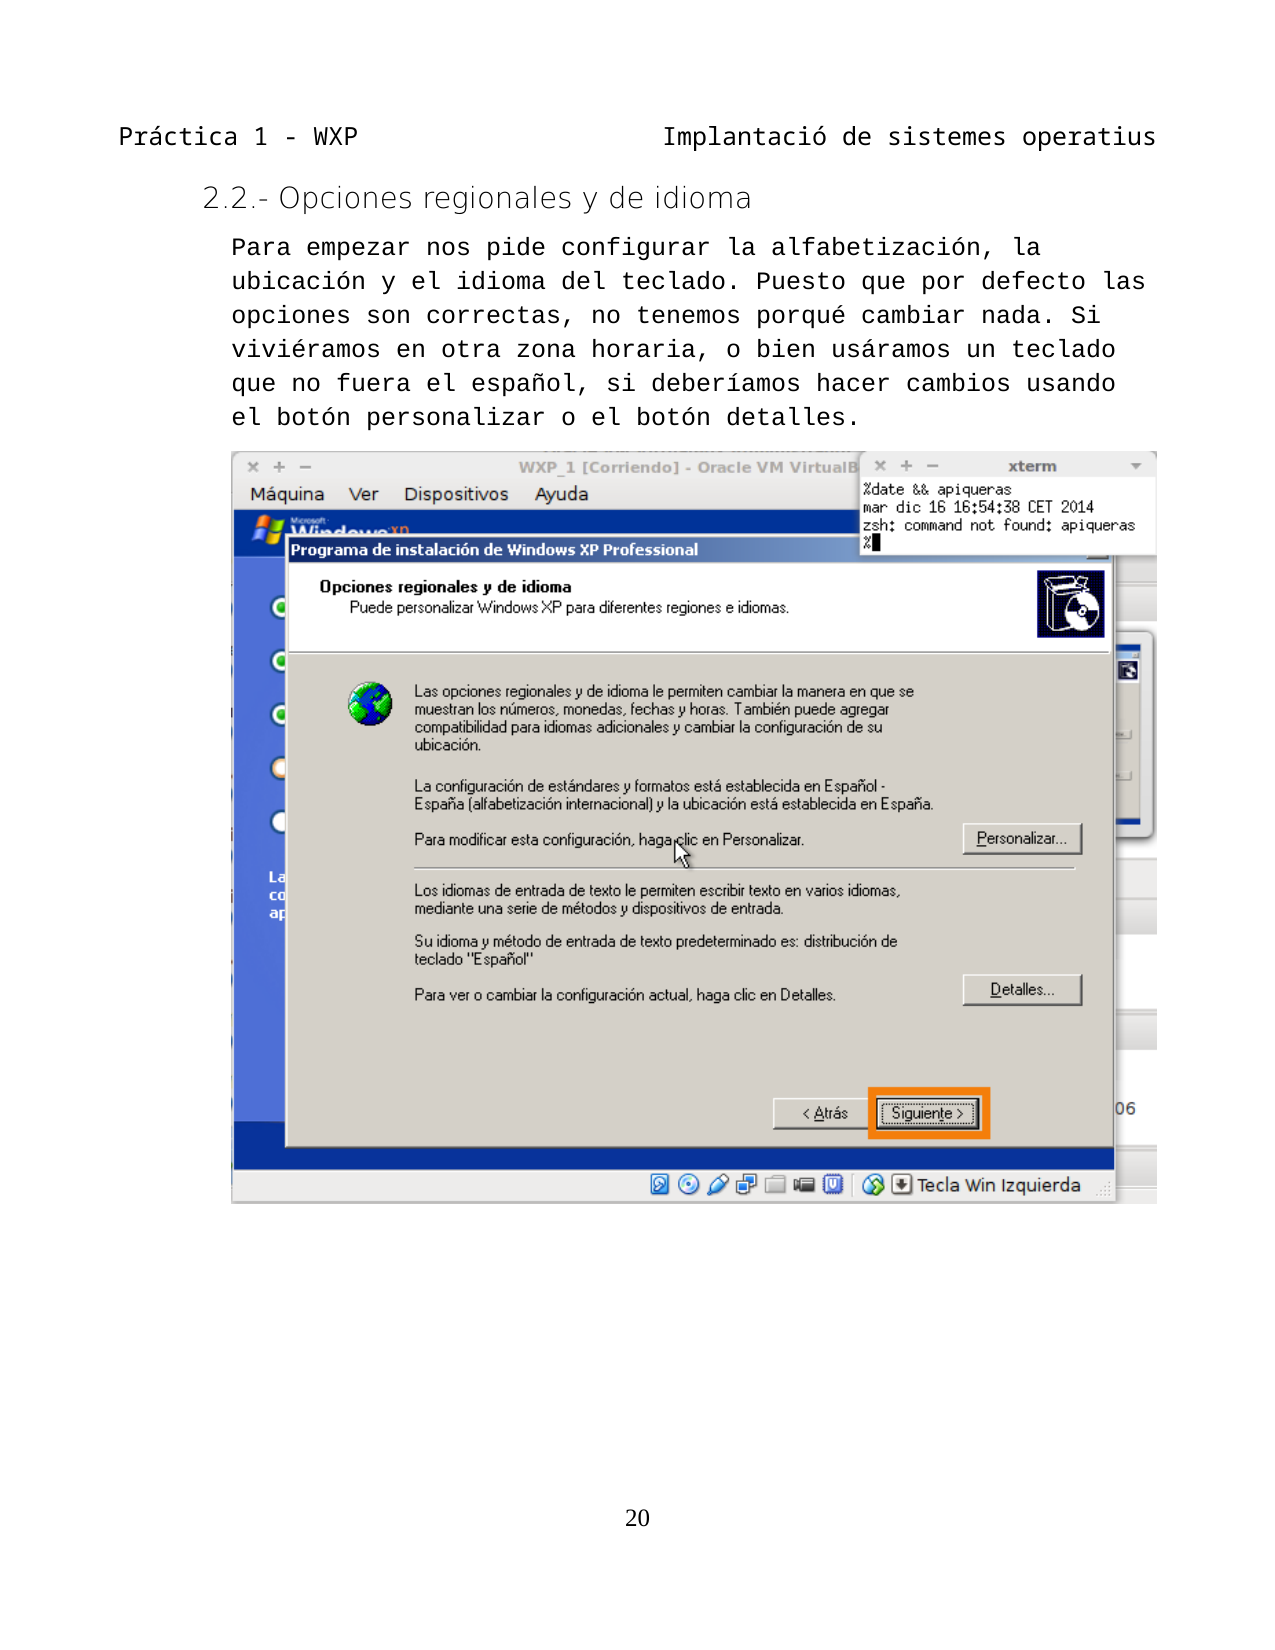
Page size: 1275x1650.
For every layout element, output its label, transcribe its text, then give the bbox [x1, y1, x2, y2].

list Opciones regionales y de idioma [193, 182, 1157, 216]
picture [231, 451, 1157, 1204]
text Para empezar nos pide configurar la alfabetización, la ubicación y el idioma del teclado. Puesto que por defecto las opciones son correctas, no tenemos porqué cambiar nada. Si viviéramos en otra zona horaria, o bien usáramos un teclado que no fuera el español, si deberíamos hacer cambios usando el botón personalizar o el botón detalles. [231, 235, 1157, 433]
